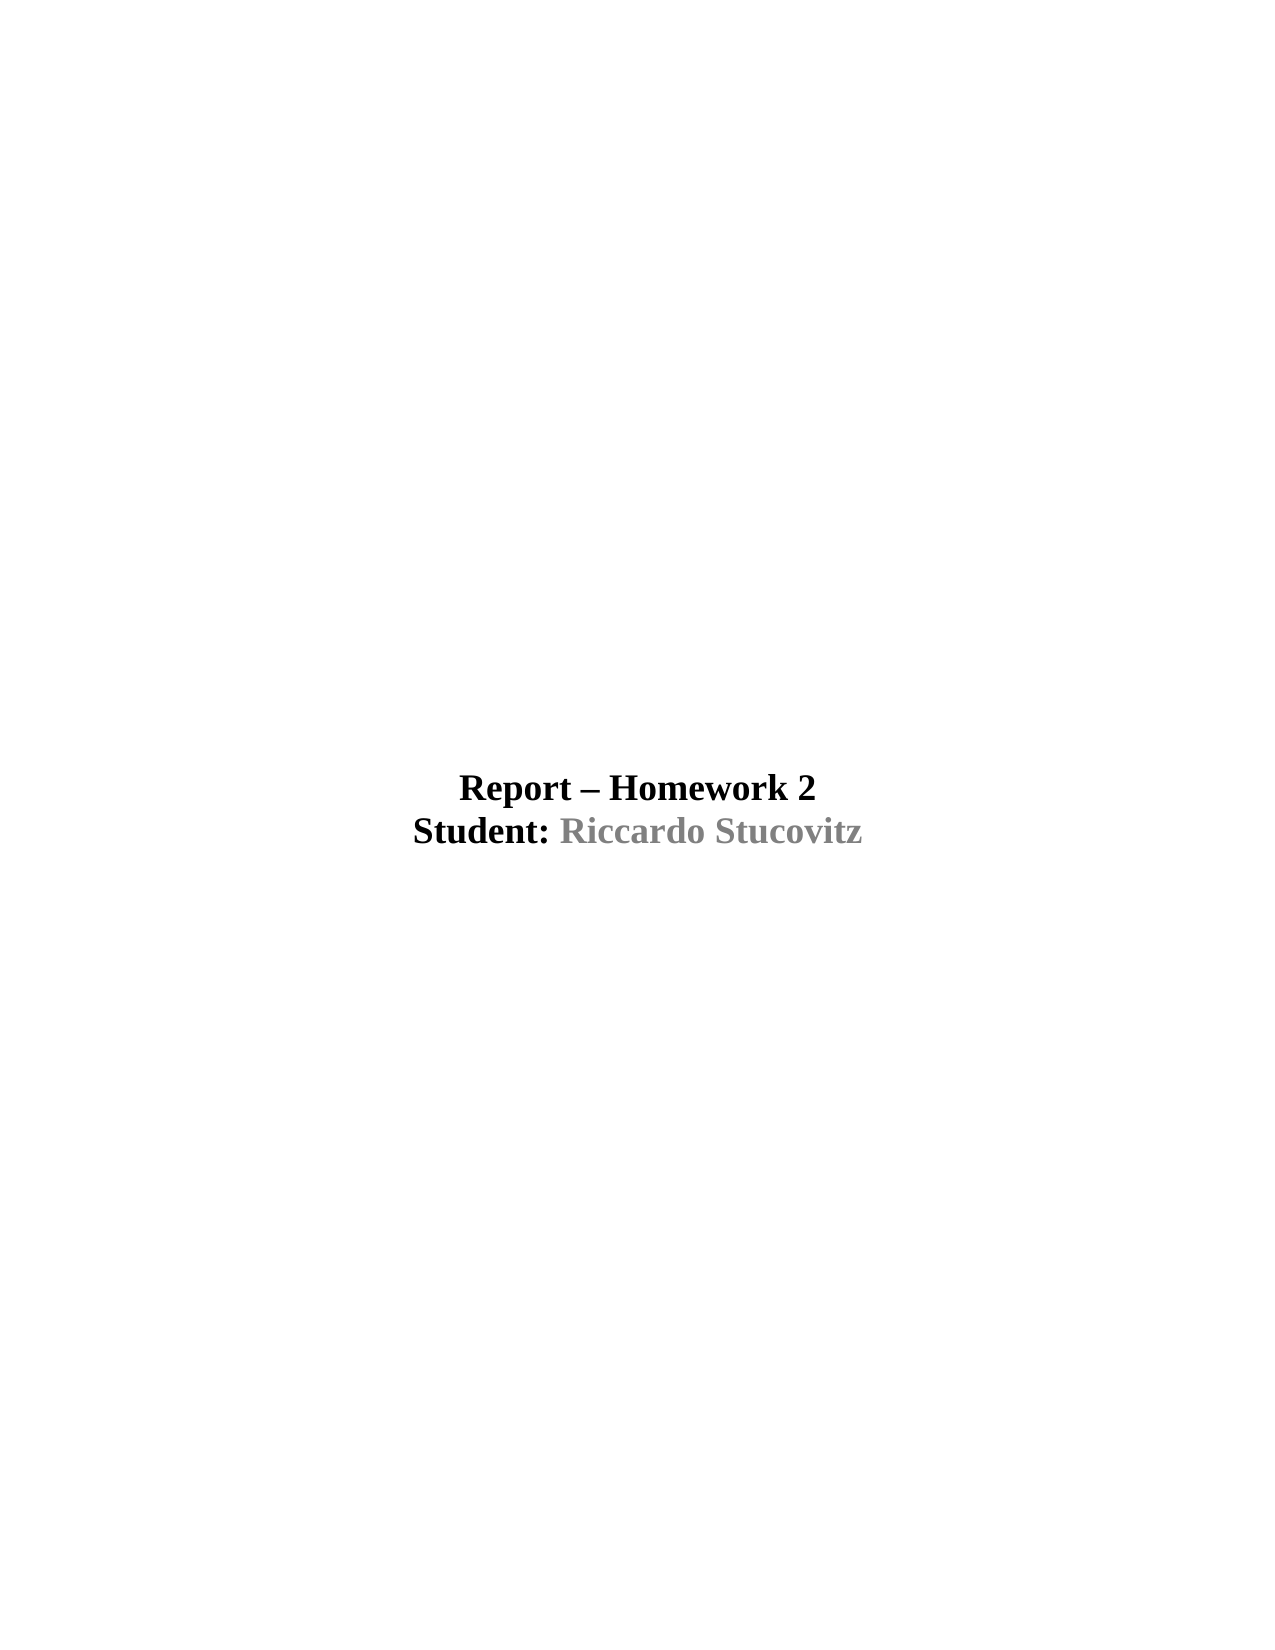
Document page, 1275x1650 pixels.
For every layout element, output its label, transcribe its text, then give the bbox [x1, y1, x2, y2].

text Report – Homework 2 [118, 765, 1157, 808]
text Student: Riccardo Stucovitz [118, 808, 1157, 851]
